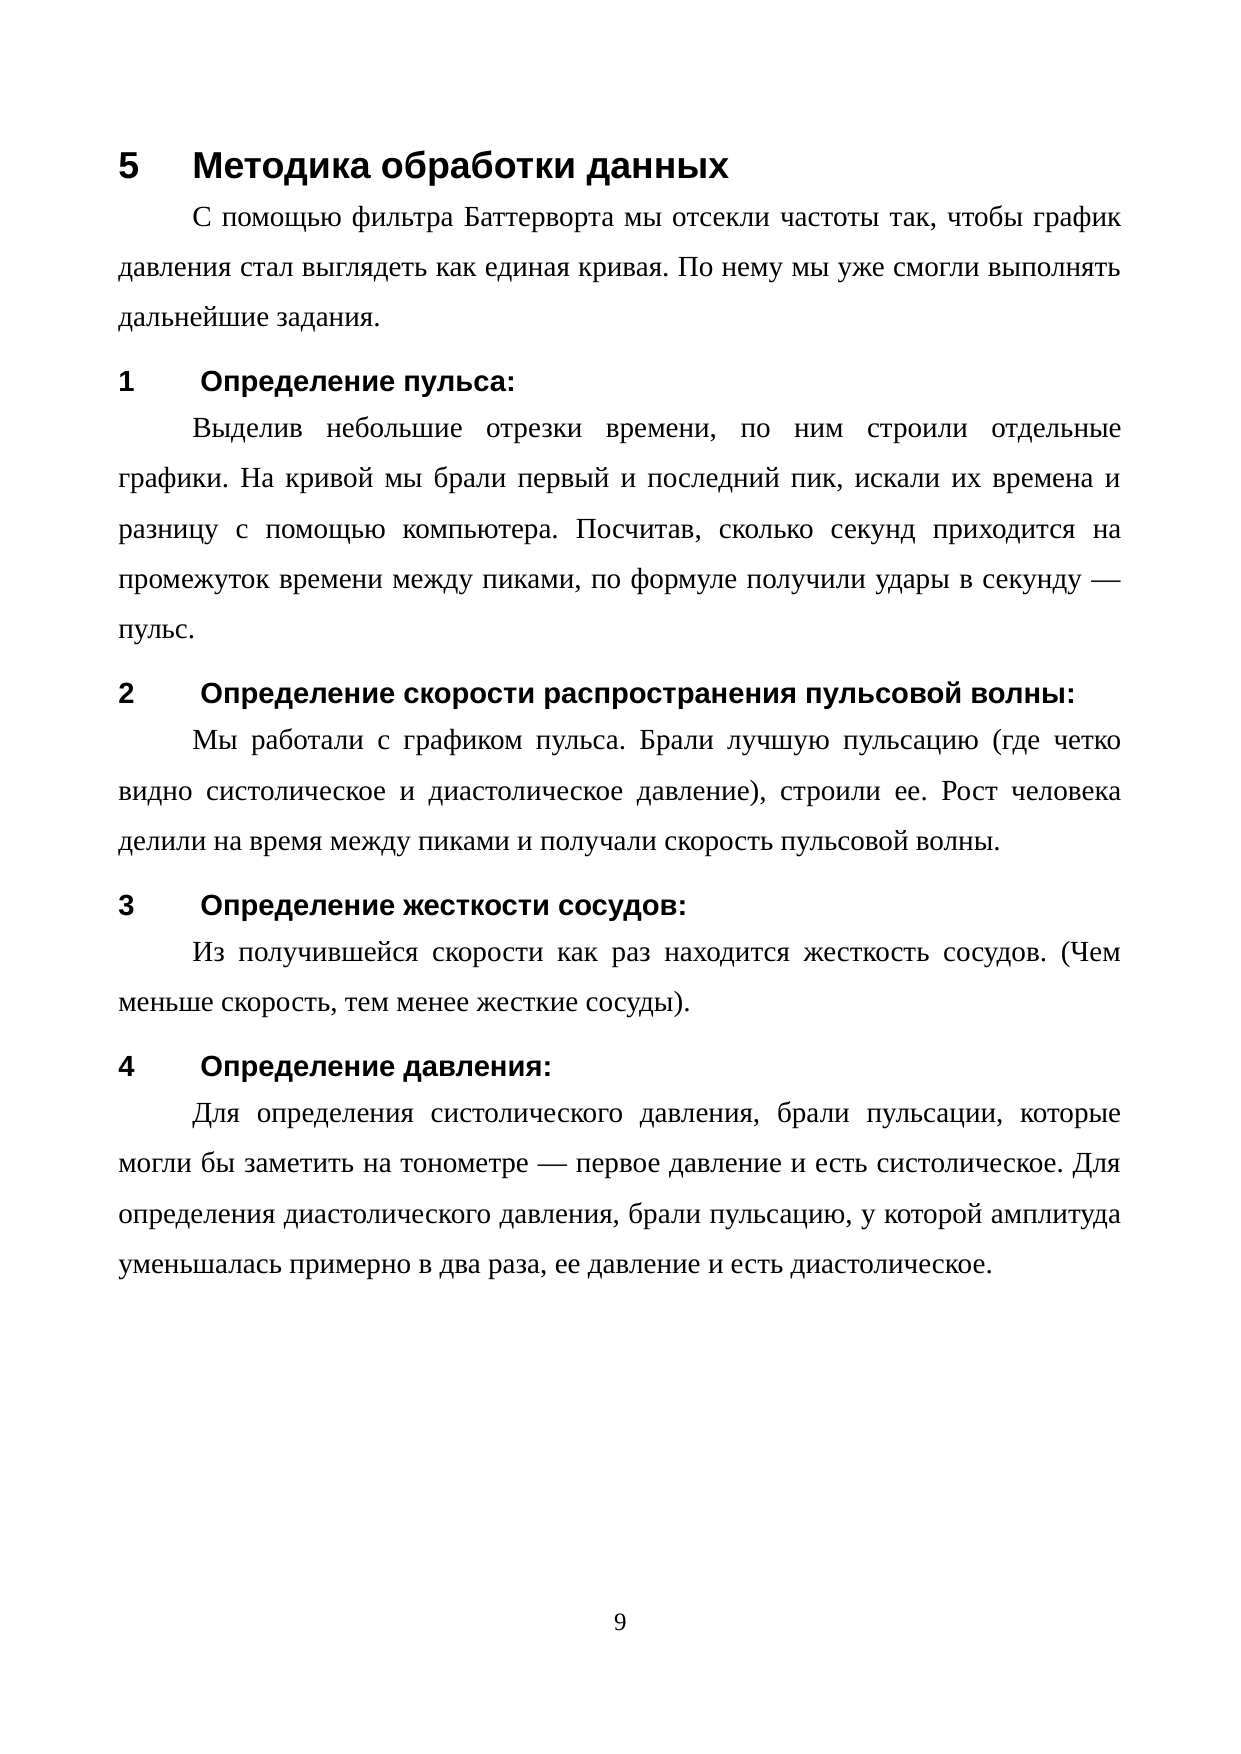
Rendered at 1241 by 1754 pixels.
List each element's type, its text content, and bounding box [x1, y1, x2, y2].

text С помощью фильтра Баттерворта мы отсекли частоты так, чтобы график давления стал выглядеть как единая кривая. По нему мы уже смогли выполнять дальнейшие задания. [118, 199, 1122, 333]
subtitle Определение жесткости сосудов: [118, 888, 1122, 922]
text Из получившейся скорости как раз находится жесткость сосудов. (Чем меньше скорость, тем менее жесткие сосуды). [118, 934, 1122, 1018]
subtitle Определение пульса: [118, 364, 1122, 398]
text Выделив небольшие отрезки времени, по ним строили отдельные графики. На кривой мы брали первый и последний пик, искали их времена и разницу с помощью компьютера. Посчитав, сколько секунд приходится на промежуток времени между пиками, по формуле получили удары в секунду — пульс. [118, 410, 1122, 645]
text Мы работали с графиком пульса. Брали лучшую пульсацию (где четко видно систолическое и диастолическое давление), строили ее. Рост человека делили на время между пиками и получали скорость пульсовой волны. [118, 722, 1122, 857]
text Для определения систолического давления, брали пульсации, которые могли бы заметить на тонометре — первое давление и есть систолическое. Для определения диастолического давления, брали пульсацию, у которой амплитуда уменьшалась примерно в два раза, ее давление и есть диастолическое. [118, 1095, 1122, 1280]
subtitle Определение давления: [118, 1049, 1122, 1083]
subtitle Методика обработки данных [118, 143, 1122, 186]
subtitle Определение скорости распространения пульсовой волны: [118, 676, 1122, 710]
